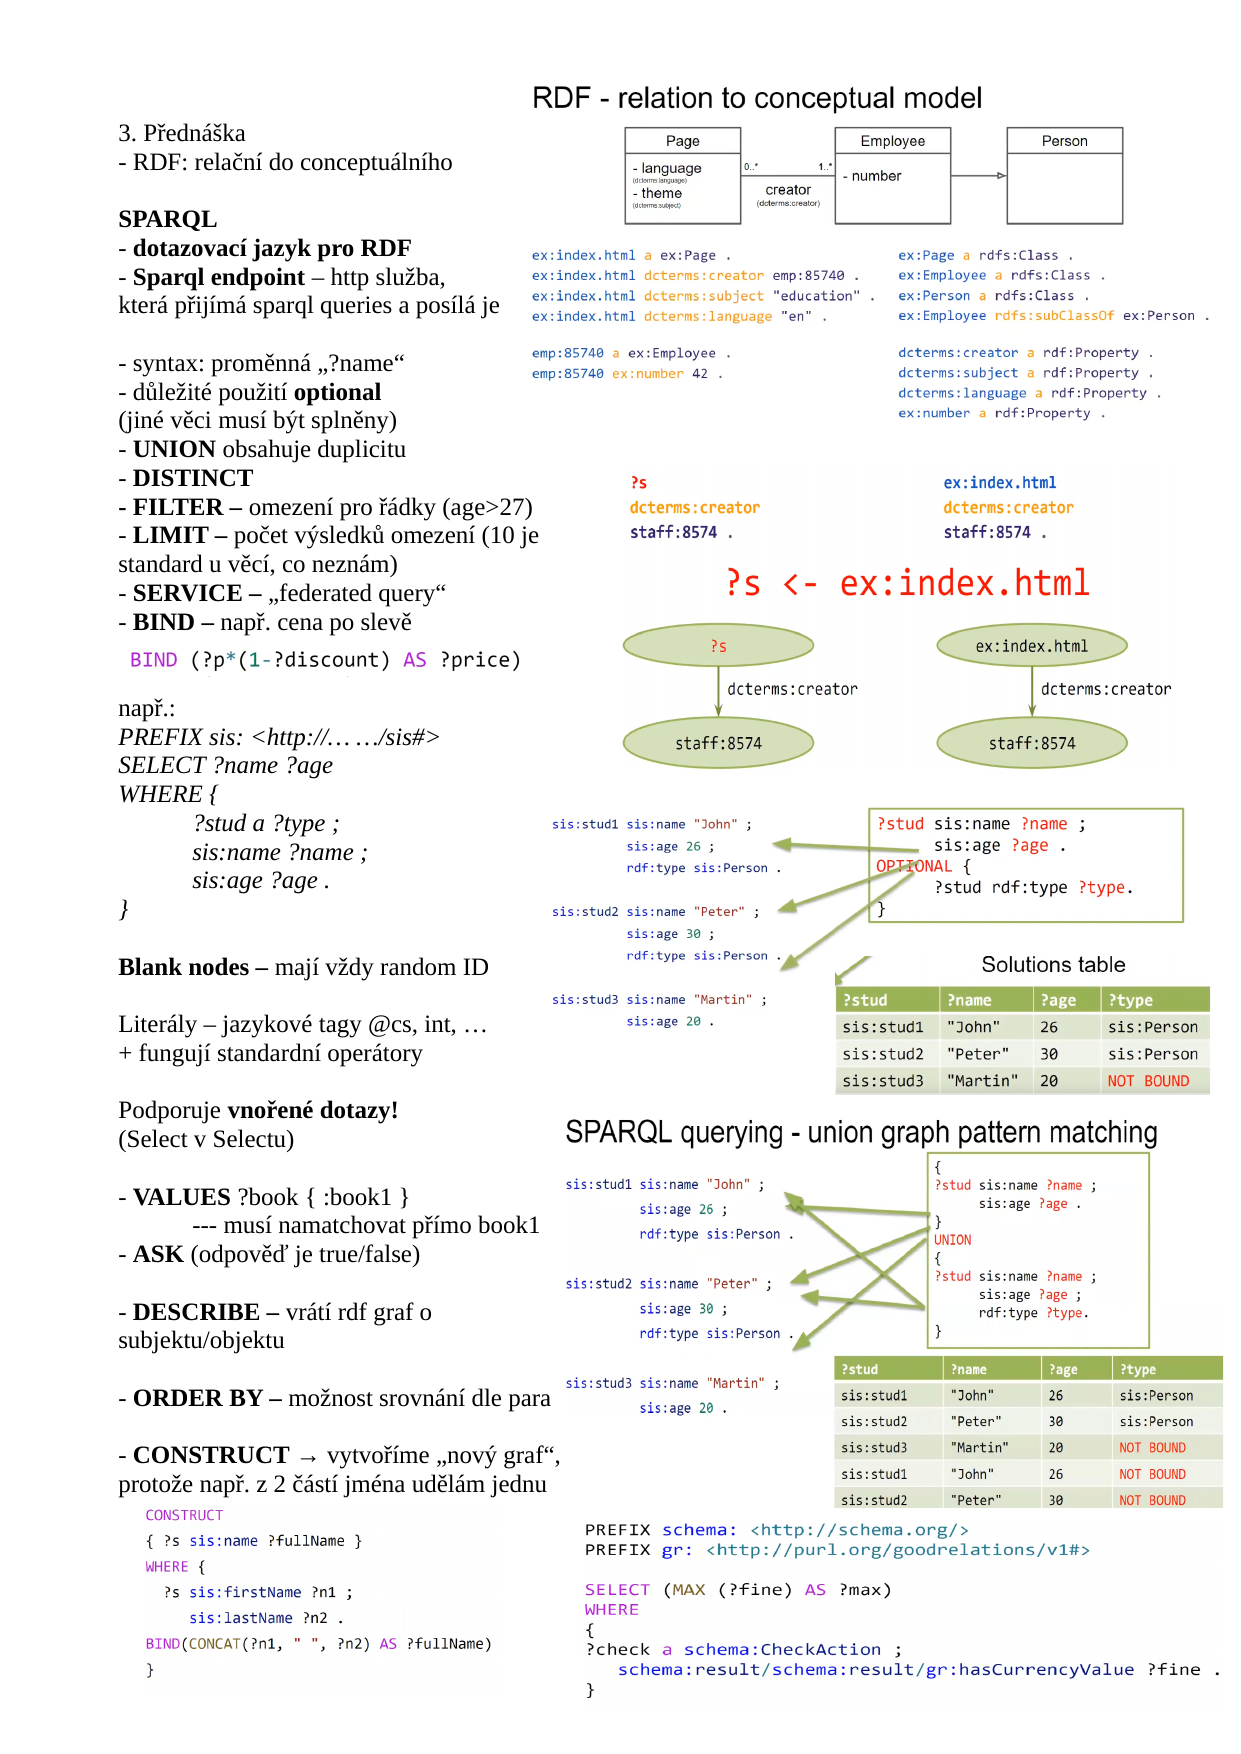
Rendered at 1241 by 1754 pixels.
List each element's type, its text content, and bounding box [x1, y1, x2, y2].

text SPARQL [118, 204, 507, 233]
text - FILTER – omezení pro řádky (age>27) [118, 492, 621, 521]
text - ASK (odpověď je true/false) [118, 1239, 561, 1268]
text - DISTINCT [118, 463, 621, 492]
text ?stud a ?type ; [118, 808, 547, 837]
text WHERE { [118, 779, 1122, 808]
picture [142, 1502, 503, 1694]
picture [579, 1516, 1224, 1714]
text - BIND – např. cena po slevě [118, 607, 621, 636]
text - SERVICE – „federated query“ [118, 578, 621, 607]
text sis:name ?name ; [118, 837, 547, 866]
picture [621, 459, 1177, 774]
text --- musí namatchovat přímo book1 [118, 1211, 561, 1239]
text - UNION obsahuje duplicitu [118, 434, 1122, 463]
text Podporuje vnořené dotazy! (Select v Selectu) - VALUES ?book { :book1 } [118, 1096, 561, 1211]
text - CONSTRUCT → vytvoříme „nový graf“, protože např. z 2 částí jména udělám jednu [118, 1441, 561, 1498]
picture [125, 646, 530, 677]
picture [507, 55, 1215, 435]
text - syntax: proměnná „?name“ - důležité použití optional [118, 348, 507, 406]
text Blank nodes – mají vždy random ID [118, 952, 547, 981]
text Literály – jazykové tagy @cs, int, … + fungují standardní operátory [118, 1009, 835, 1067]
text (jiné věci musí být splněny) [118, 406, 507, 434]
text - Sparql endpoint – http služba, která přijímá sparql queries a posílá je [118, 262, 507, 319]
text sis:age ?age . [118, 866, 547, 894]
text } [118, 894, 547, 923]
text - DESCRIBE – vrátí rdf graf o subjektu/objektu [118, 1297, 561, 1354]
text - RDF: relační do conceptuálního [118, 147, 507, 176]
text - dotazovací jazyk pro RDF [118, 233, 507, 262]
text - LIMIT – počet výsledků omezení (10 je standard u věcí, co neznám) [118, 521, 621, 578]
text 3. Přednáška [118, 118, 507, 147]
picture [547, 803, 1224, 1508]
text SELECT ?name ?age [118, 751, 1122, 779]
text PREFIX sis: <http://… …/sis#> [118, 722, 621, 751]
text - ORDER BY – možnost srovnání dle para [118, 1383, 561, 1412]
text např.: [118, 693, 621, 722]
